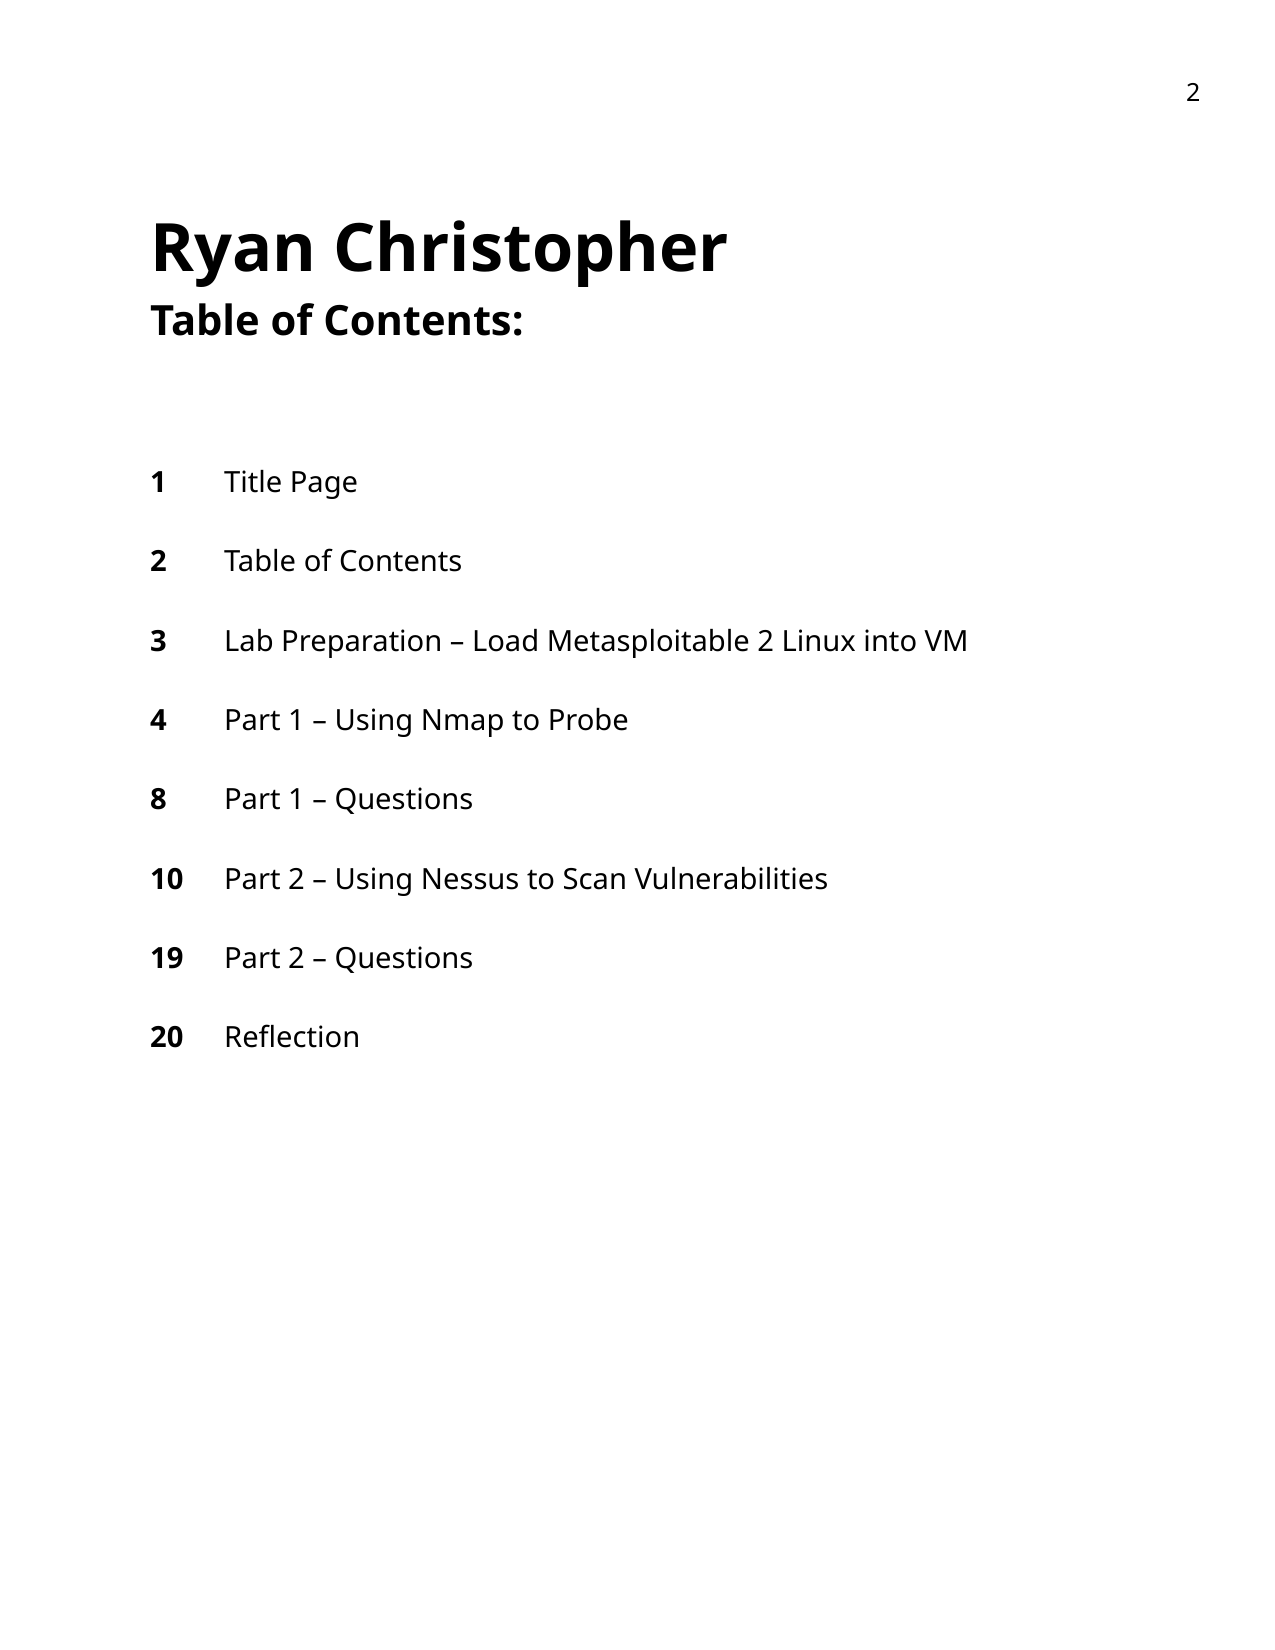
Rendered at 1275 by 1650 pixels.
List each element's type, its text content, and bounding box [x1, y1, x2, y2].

text 1 Title Page [150, 461, 1200, 501]
text 3 Lab Preparation – Load Metasploitable 2 Linux into VM [150, 620, 1200, 659]
text 19 Part 2 – Questions [150, 937, 1200, 977]
text 4 Part 1 – Using Nmap to Probe [150, 699, 1200, 739]
text Ryan Christopher [150, 200, 1200, 291]
text Table of Contents: [150, 291, 1200, 347]
text 8 Part 1 – Questions [150, 778, 1200, 818]
text 2 Table of Contents [150, 540, 1200, 580]
text 10 Part 2 – Using Nessus to Scan Vulnerabilities [150, 858, 1200, 898]
text 20 Reflection [150, 1017, 1200, 1056]
